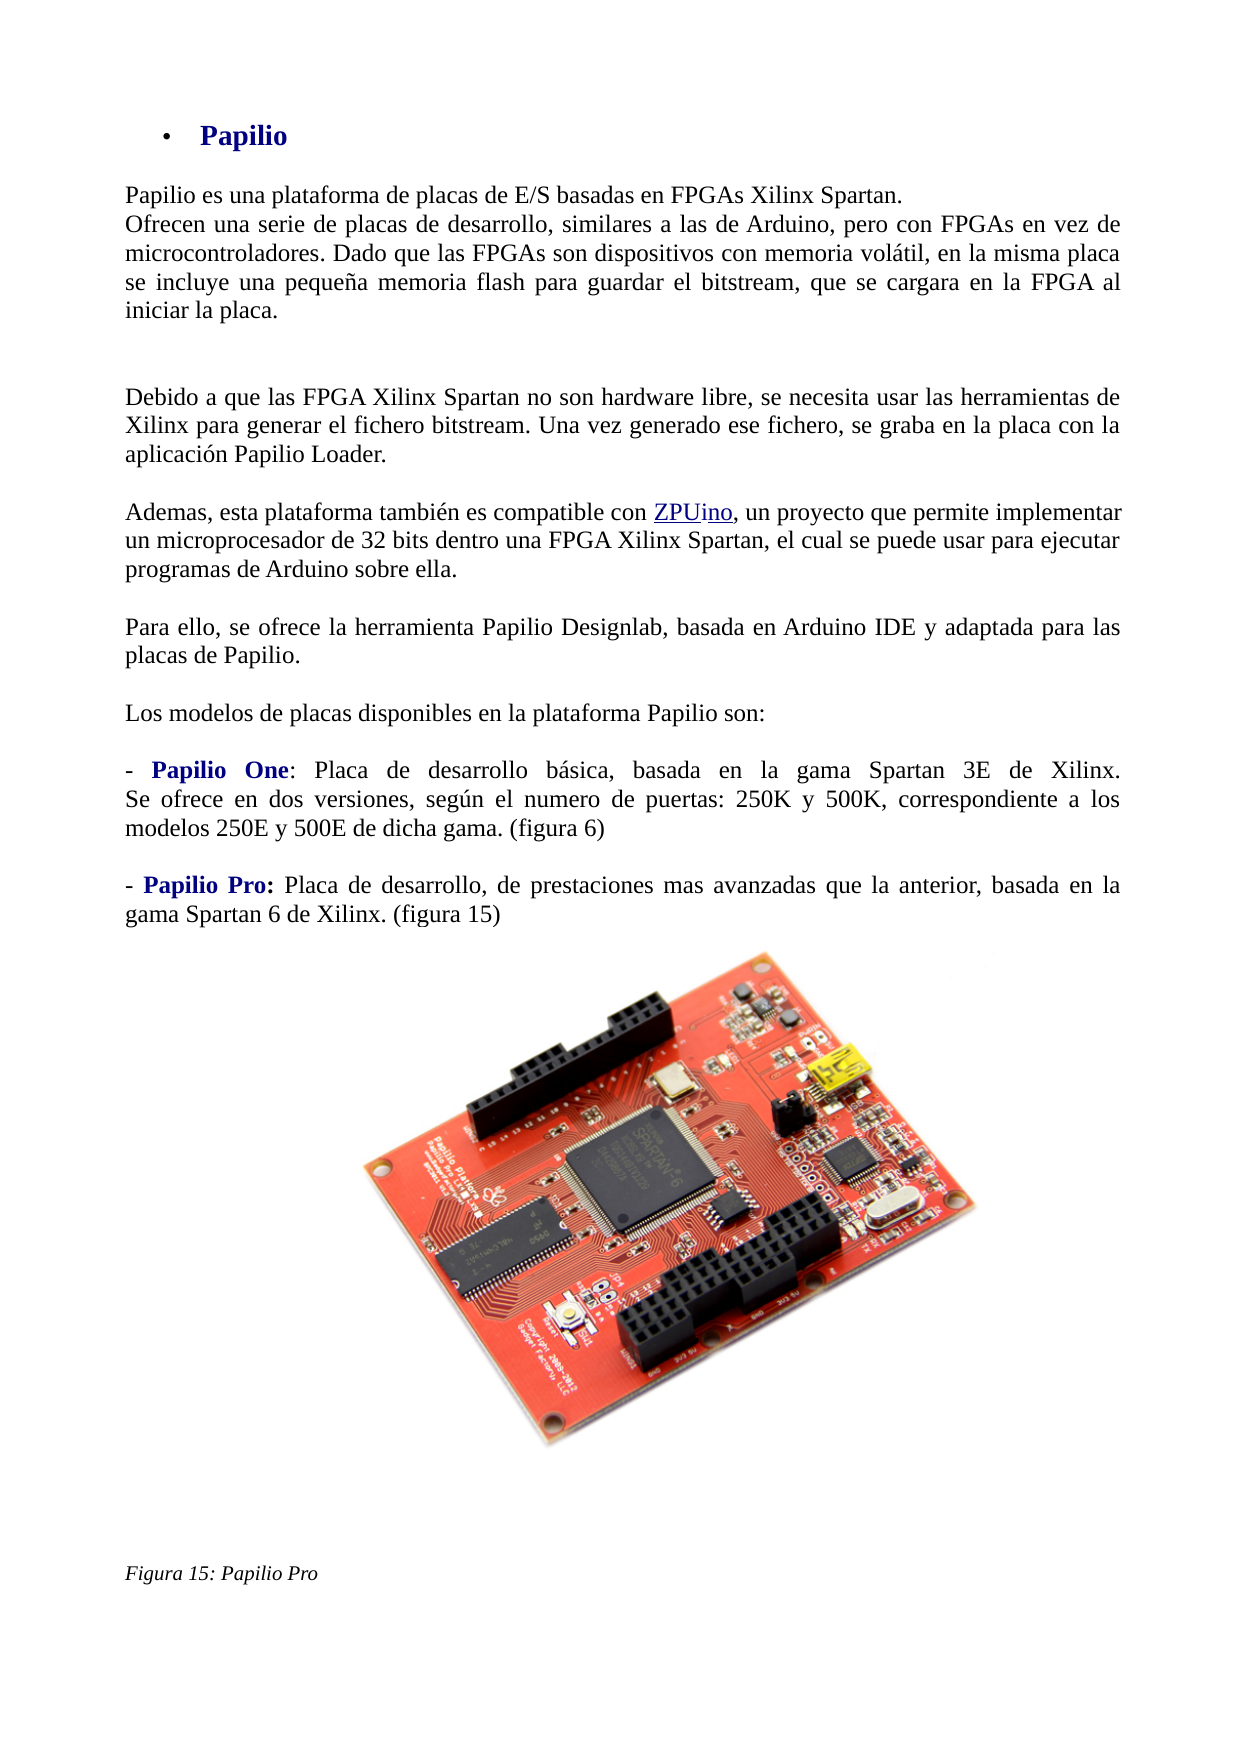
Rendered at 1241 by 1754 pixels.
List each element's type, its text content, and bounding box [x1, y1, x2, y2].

text Para ello, se ofrece la herramienta Papilio Designlab, basada en Arduino IDE y adaptada para las placas de Papilio. [125, 583, 1122, 669]
text Ademas, esta plataforma también es compatible con ZPUino, un proyecto que permite implementar un microprocesador de 32 bits dentro una FPGA Xilinx Spartan, el cual se puede usar para ejecutar programas de Arduino sobre ella. [125, 497, 1122, 583]
text Los modelos de placas disponibles en la plataforma Papilio son: [125, 669, 1122, 727]
text Ofrecen una serie de placas de desarrollo, similares a las de Arduino, pero con FPGAs en vez de microcontroladores. Dado que las FPGAs son dispositivos con memoria volátil, en la misma placa se incluye una pequeña memoria flash para guardar el bitstream, que se cargara en la FPGA al iniciar la placa. [125, 209, 1122, 324]
list Papilio [162, 118, 1122, 152]
text Papilio es una plataforma de placas de E/S basadas en FPGAs Xilinx Spartan. [125, 180, 1122, 209]
text - Papilio Pro: Placa de desarrollo, de prestaciones mas avanzadas que la anterior, basada en la gama Spartan 6 de Xilinx. (figura 15) [125, 870, 1122, 928]
picture [306, 927, 1023, 1465]
text - Papilio One: Placa de desarrollo básica, basada en la gama Spartan 3E de Xilinx. Se ofrece en dos versiones, según el numero de puertas: 250K y 500K, correspondiente a los modelos 250E y 500E de dicha gama. (figura 6) [125, 755, 1122, 842]
text Debido a que las FPGA Xilinx Spartan no son hardware libre, se necesita usar las herramientas de Xilinx para generar el fichero bitstream. Una vez generado ese fichero, se graba en la placa con la aplicación Papilio Loader. [125, 324, 1122, 468]
text Figura 15: Papilio Pro [125, 1560, 1122, 1584]
